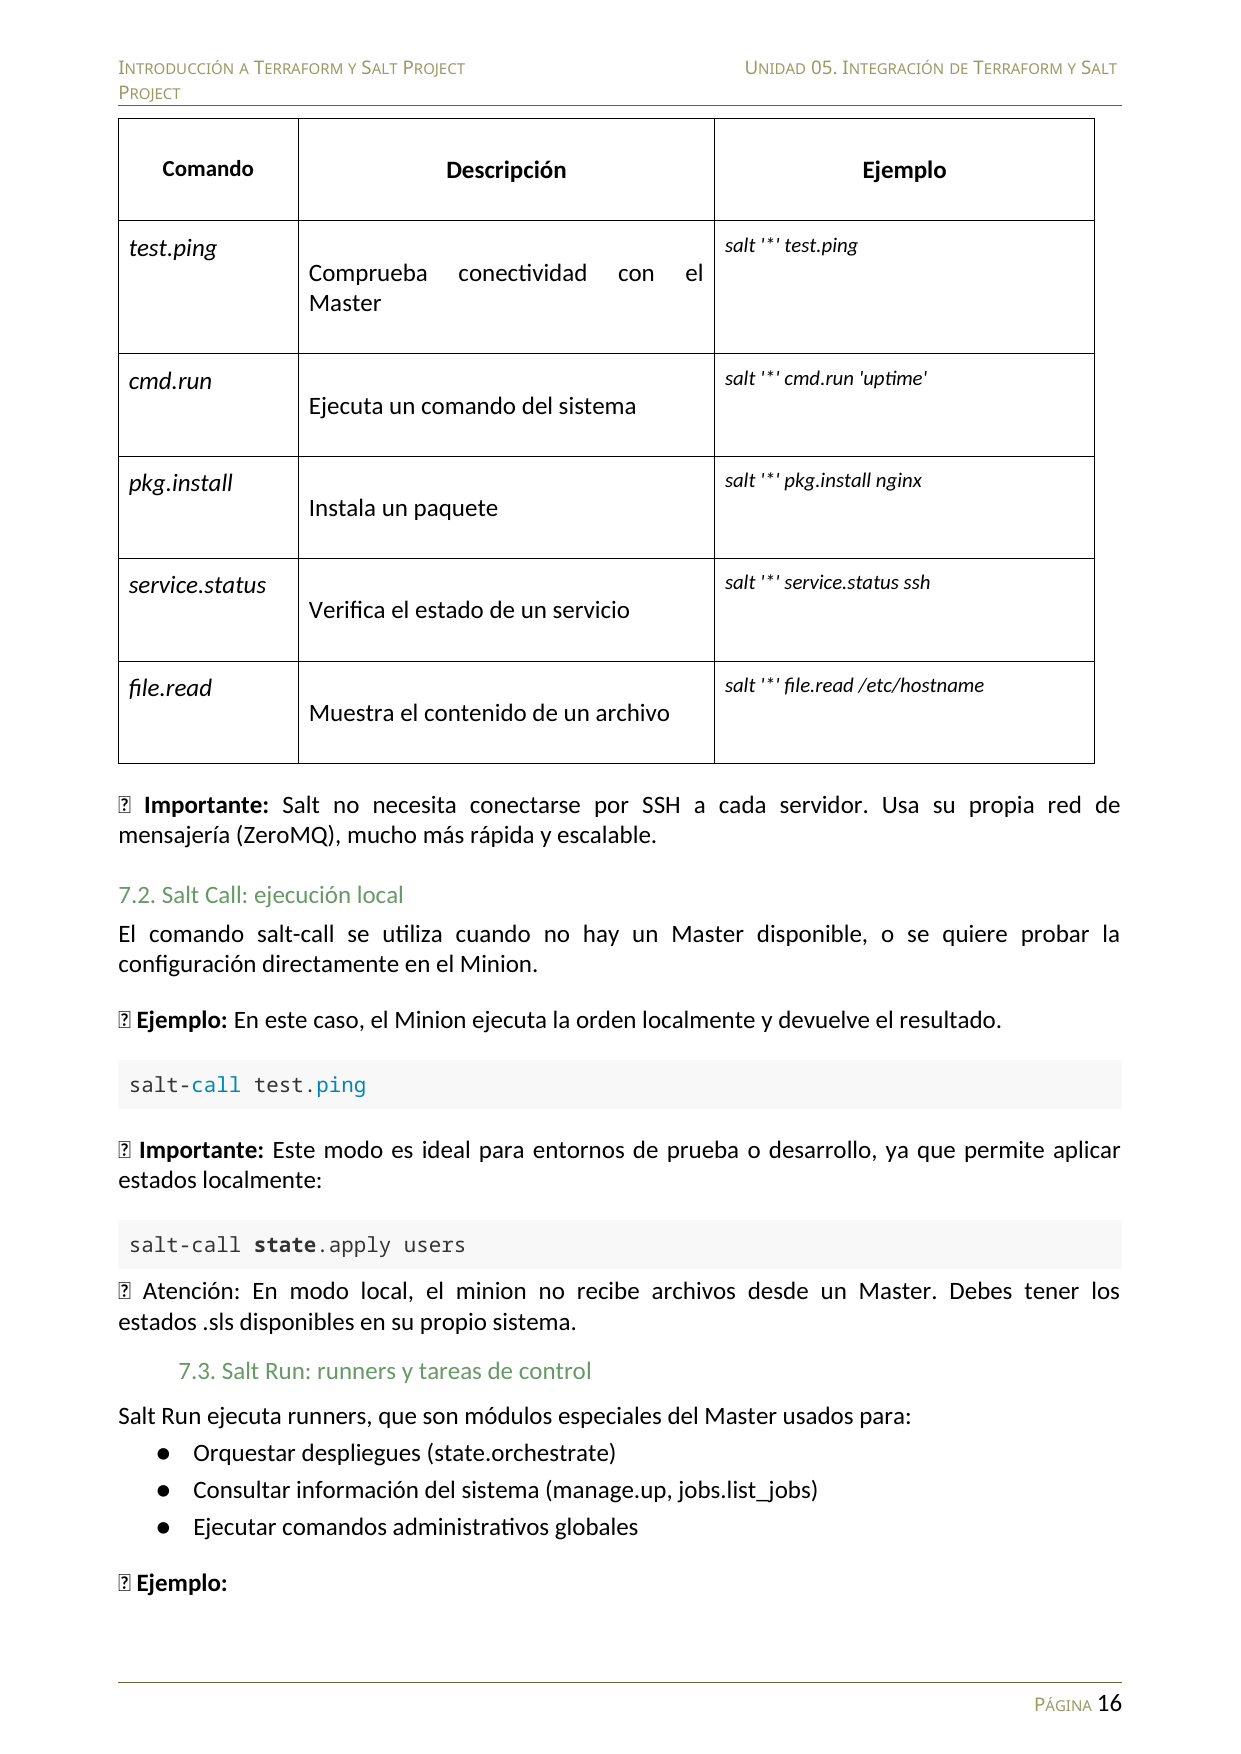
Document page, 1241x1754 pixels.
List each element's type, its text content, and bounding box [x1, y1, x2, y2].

table_cell Instala un paquete [299, 457, 714, 558]
table_cell cmd.run [119, 354, 298, 456]
table_cell file.read [119, 662, 298, 763]
list Ejecutar comandos administrativos globales [156, 1511, 1122, 1542]
table_cell salt '*' test.ping [715, 221, 1094, 353]
table_cell salt '*' file.read /etc/hostname [715, 662, 1094, 763]
text 💬 Ejemplo: [118, 1567, 1122, 1597]
table_cell salt '*' pkg.install nginx [715, 457, 1094, 558]
table_header salt-call state.apply users [118, 1220, 1122, 1269]
list Consultar información del sistema (manage.up, jobs.list_jobs) [156, 1474, 1122, 1505]
list Orquestar despliegues (state.orchestrate) [156, 1437, 1122, 1468]
text Salt Run ejecuta runners, que son módulos especiales del Master usados para: [118, 1400, 1122, 1431]
text ❕ Atención: En modo local, el minion no recibe archivos desde un Master. Debes tener los estados .sls disponibles en su propio sistema. [118, 1275, 1122, 1336]
table_cell test.ping [119, 221, 298, 353]
table_header Ejemplo [715, 119, 1094, 220]
table_header salt-call test.ping [118, 1060, 1122, 1109]
table_cell Ejecuta un comando del sistema [299, 354, 714, 456]
text El comando salt-call se utiliza cuando no hay un Master disponible, o se quiere probar la configuración directamente en el Minion. [118, 918, 1122, 979]
table_cell salt '*' cmd.run 'uptime' [715, 354, 1094, 456]
table_header Comando [119, 119, 298, 220]
table_cell Comprueba conectividad con el Master [299, 221, 714, 353]
table_cell pkg.install [119, 457, 298, 558]
table_cell service.status [119, 559, 298, 661]
subtitle 7.3. Salt Run: runners y tareas de control [178, 1355, 1122, 1386]
subtitle 7.2. Salt Call: ejecución local [118, 879, 1122, 910]
table_cell Muestra el contenido de un archivo [299, 662, 714, 763]
text 📖 Importante: Salt no necesita conectarse por SSH a cada servidor. Usa su propia red de mensajería (ZeroMQ), mucho más rápida y escalable. [118, 789, 1122, 850]
table_cell salt '*' service.status ssh [715, 559, 1094, 661]
table_header Descripción [299, 119, 714, 220]
table_cell Verifica el estado de un servicio [299, 559, 714, 661]
text 📖 Importante: Este modo es ideal para entornos de prueba o desarrollo, ya que permite aplicar estados localmente: [118, 1134, 1122, 1195]
text 💬 Ejemplo: En este caso, el Minion ejecuta la orden localmente y devuelve el resultado. [118, 1004, 1122, 1034]
